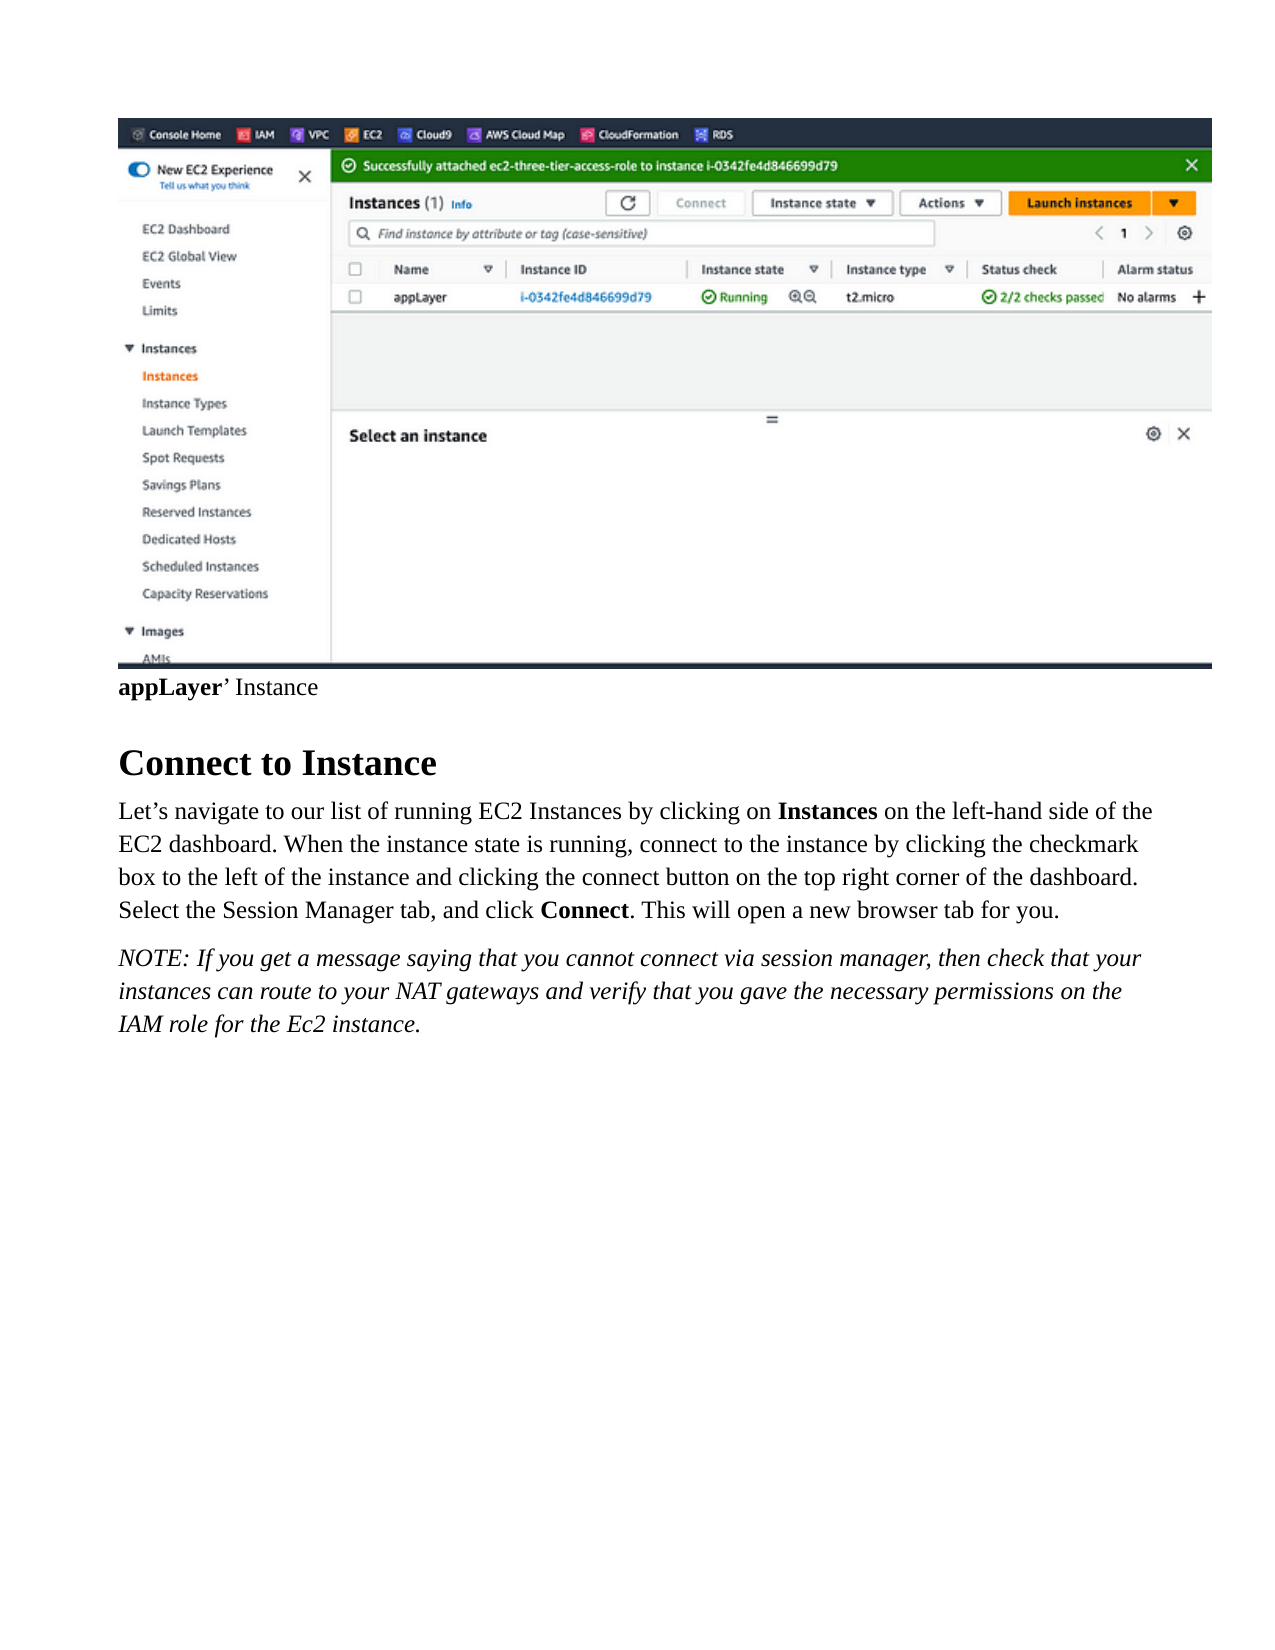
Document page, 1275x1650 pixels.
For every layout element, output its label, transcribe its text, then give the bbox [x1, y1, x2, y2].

text appLayer’ Instance [118, 672, 1157, 701]
picture [118, 118, 1212, 669]
text NOTE: If you get a message saying that you cannot connect via session manager, then check that your instances can route to your NAT gateways and verify that you gave the necessary permissions on the IAM role for the Ec2 instance. [118, 943, 1157, 1038]
subtitle Connect to Instance [118, 741, 1157, 784]
text Let’s navigate to our list of running EC2 Instances by clicking on Instances on the left-hand side of the EC2 dashboard. When the instance state is running, connect to the instance by clicking the checkmark box to the left of the instance and clicking the connect button on the top right corner of the dashboard. Select the Session Manager tab, and click Connect. This will open a new browser tab for you. [118, 796, 1157, 924]
